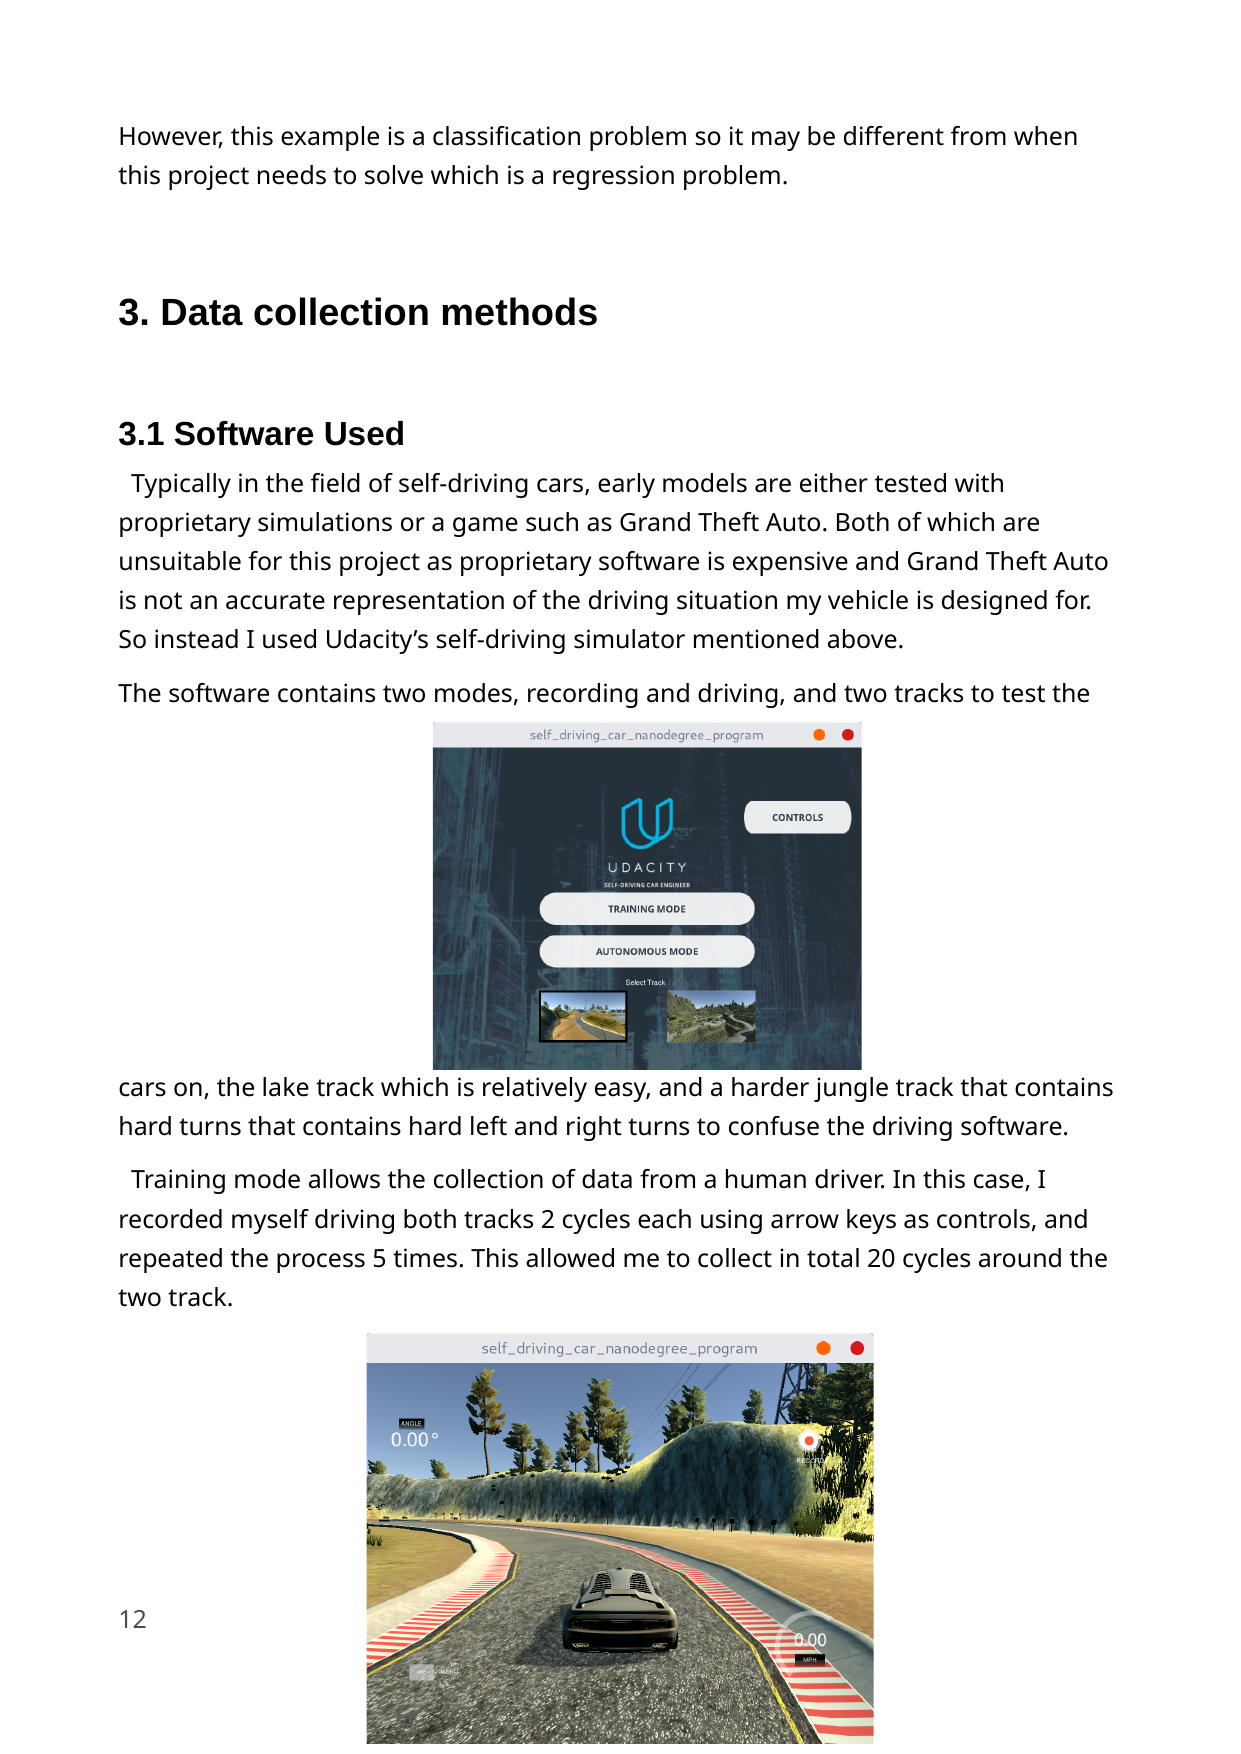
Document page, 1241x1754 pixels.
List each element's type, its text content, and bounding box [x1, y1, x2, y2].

picture [366, 1333, 874, 1744]
text The software contains two modes, recording and driving, and two tracks to test the cars on, the lake track which is relatively easy, and a harder jungle track that contains hard turns that contains hard left and right turns to confuse the driving software. [118, 676, 1122, 1142]
subtitle 3. Data collection methods [118, 290, 1122, 333]
text Typically in the field of self-driving cars, early models are either tested with proprietary simulations or a game such as Grand Theft Auto. Both of which are unsuitable for this project as proprietary software is expensive and Grand Theft Auto is not an accurate representation of the driving situation my vehicle is designed for. So instead I used Udacity’s self-driving simulator mentioned above. [118, 465, 1122, 656]
text Training mode allows the collection of data from a human driver. In this case, I recorded myself driving both tracks 2 cycles each using arrow keys as controls, and repeated the process 5 times. This allowed me to collect in total 20 cycles around the two track. [118, 1162, 1122, 1314]
text However, this example is a classification problem so it may be different from when this project needs to solve which is a regression problem. [118, 118, 1122, 191]
picture [432, 722, 862, 1070]
subtitle 3.1 Software Used [118, 414, 1122, 453]
